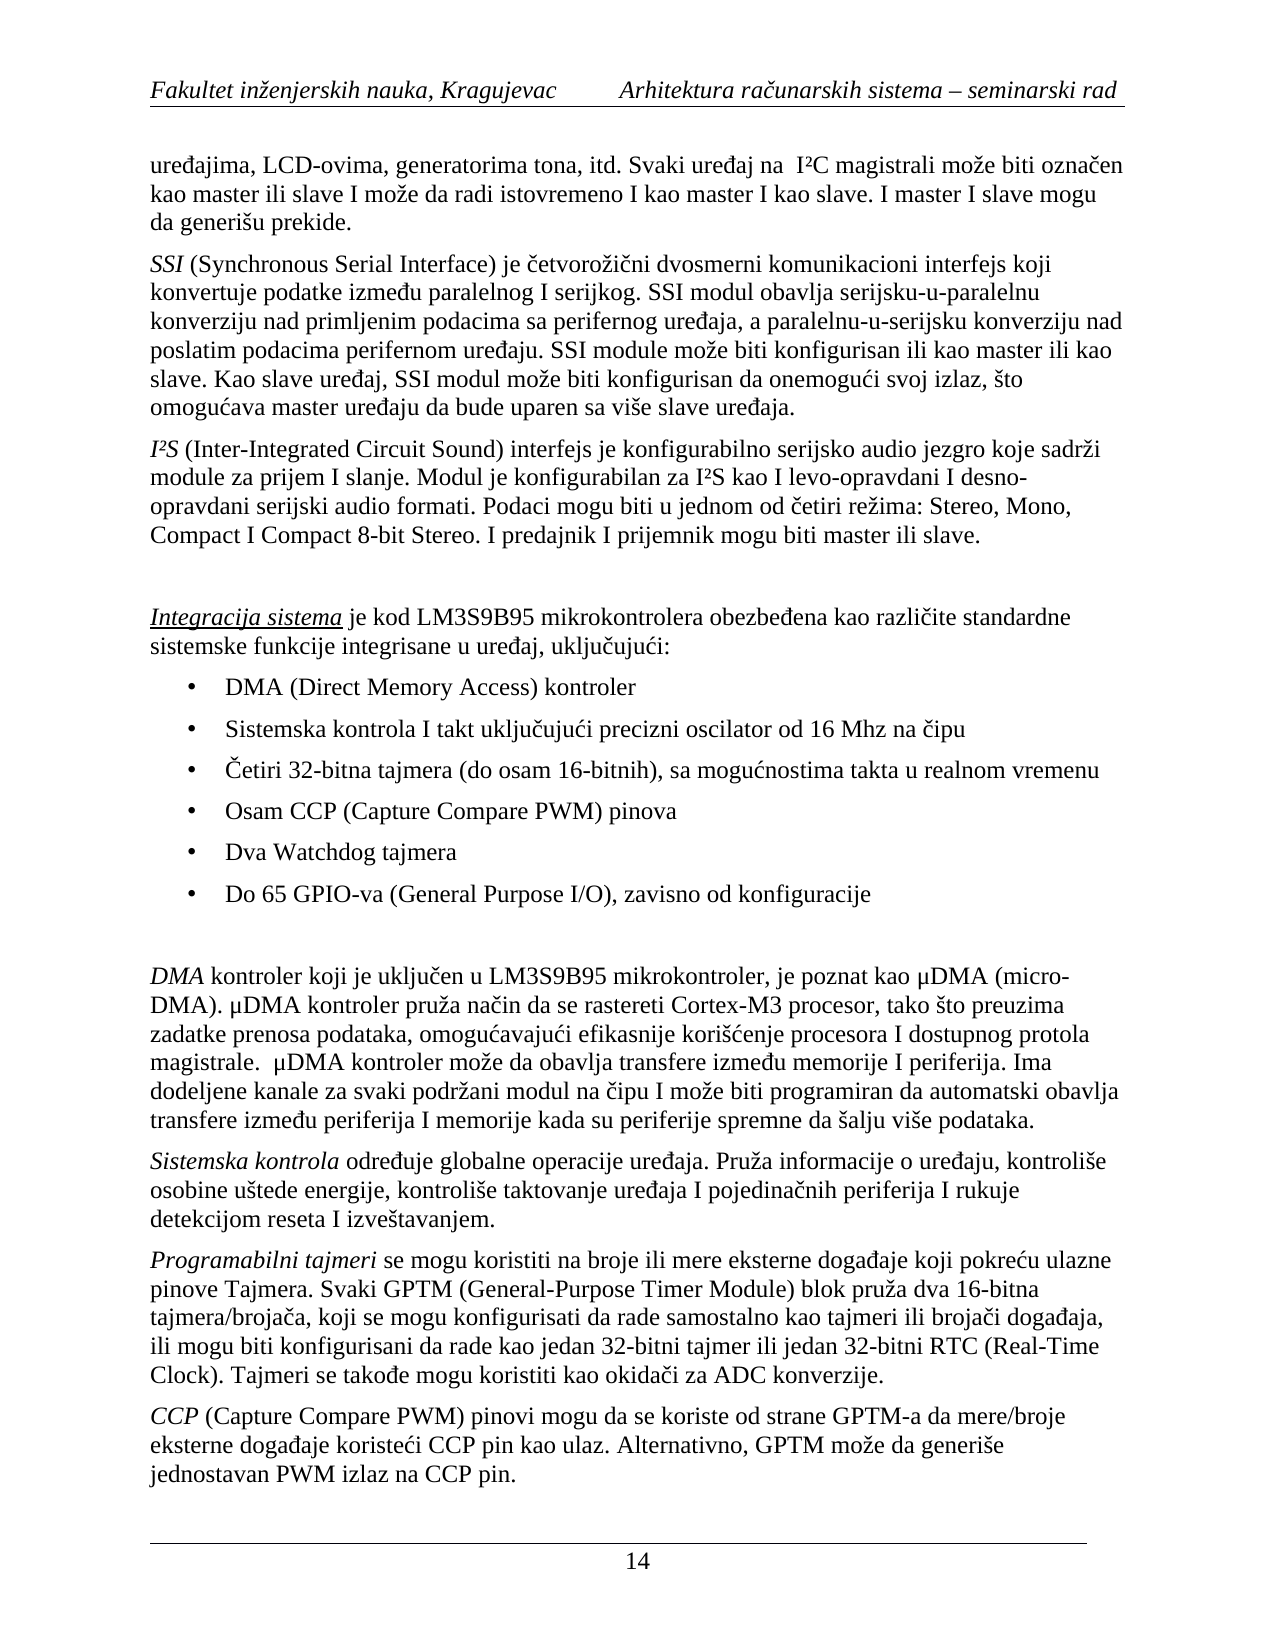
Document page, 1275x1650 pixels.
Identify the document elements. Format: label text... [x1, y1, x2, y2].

list DMA (Direct Memory Access) kontroler [187, 672, 1125, 701]
text CCP (Capture Compare PWM) pinovi mogu da se koriste od strane GPTM-a da mere/broje eksterne događaje koristeći CCP pin kao ulaz. Alternativno, GPTM može da generiše jednostavan PWM izlaz na CCP pin. [150, 1401, 1125, 1487]
text Sistemska kontrola određuje globalne operacije uređaja. Pruža informacije o uređaju, kontroliše osobine uštede energije, kontroliše taktovanje uređaja I pojedinačnih periferija I rukuje detekcijom reseta I izveštavanjem. [150, 1146, 1125, 1232]
text SSI (Synchronous Serial Interface) je četvorožični dvosmerni komunikacioni interfejs koji konvertuje podatke između paralelnog I serijkog. SSI modul obavlja serijsku-u-paralelnu konverziju nad primljenim podacima sa perifernog uređaja, a paralelnu-u-serijsku konverziju nad poslatim podacima perifernom uređaju. SSI module može biti konfigurisan ili kao master ili kao slave. Kao slave uređaj, SSI modul može biti konfigurisan da onemogući svoj izlaz, što omogućava master uređaju da bude uparen sa više slave uređaja. [150, 249, 1125, 421]
text I²S (Inter-Integrated Circuit Sound) interfejs je konfigurabilno serijsko audio jezgro koje sadrži module za prijem I slanje. Modul je konfigurabilan za I²S kao I levo-opravdani I desno-opravdani serijski audio formati. Podaci mogu biti u jednom od četiri režima: Stereo, Mono, Compact I Compact 8-bit Stereo. I predajnik I prijemnik mogu biti master ili slave. [150, 434, 1125, 549]
list Sistemska kontrola I takt uključujući precizni oscilator od 16 Mhz na čipu [187, 714, 1125, 742]
list Četiri 32-bitna tajmera (do osam 16-bitnih), sa mogućnostima takta u realnom vremenu [187, 755, 1125, 784]
list Osam CCP (Capture Compare PWM) pinova [187, 796, 1125, 825]
text DMA kontroler koji je uključen u LM3S9B95 mikrokontroler, je poznat kao μDMA (micro-DMA). μDMA kontroler pruža način da se rastereti Cortex-M3 procesor, tako što preuzima zadatke prenosa podataka, omogućavajući efikasnije korišćenje procesora I dostupnog protola magistrale. μDMA kontroler može da obavlja transfere između memorije I periferija. Ima dodeljene kanale za svaki podržani modul na čipu I može biti programiran da automatski obavlja transfere između periferija I memorije kada su periferije spremne da šalju više podataka. [150, 961, 1125, 1134]
text uređajima, LCD-ovima, generatorima tona, itd. Svaki uređaj na I²C magistrali može biti označen kao master ili slave I može da radi istovremeno I kao master I kao slave. I master I slave mogu da generišu prekide. [150, 150, 1125, 236]
text Integracija sistema je kod LM3S9B95 mikrokontrolera obezbeđena kao različite standardne sistemske funkcije integrisane u uređaj, uključujući: [150, 602, 1125, 660]
list Dva Watchdog tajmera [187, 837, 1125, 866]
list Do 65 GPIO-va (General Purpose I/O), zavisno od konfiguracije [187, 879, 1125, 907]
text Programabilni tajmeri se mogu koristiti na broje ili mere eksterne događaje koji pokreću ulazne pinove Tajmera. Svaki GPTM (General-Purpose Timer Module) blok pruža dva 16-bitna tajmera/brojača, koji se mogu konfigurisati da rade samostalno kao tajmeri ili brojači događaja, ili mogu biti konfigurisani da rade kao jedan 32-bitni tajmer ili jedan 32-bitni RTC (Real-Time Clock). Tajmeri se takođe mogu koristiti kao okidači za ADC konverzije. [150, 1245, 1125, 1389]
